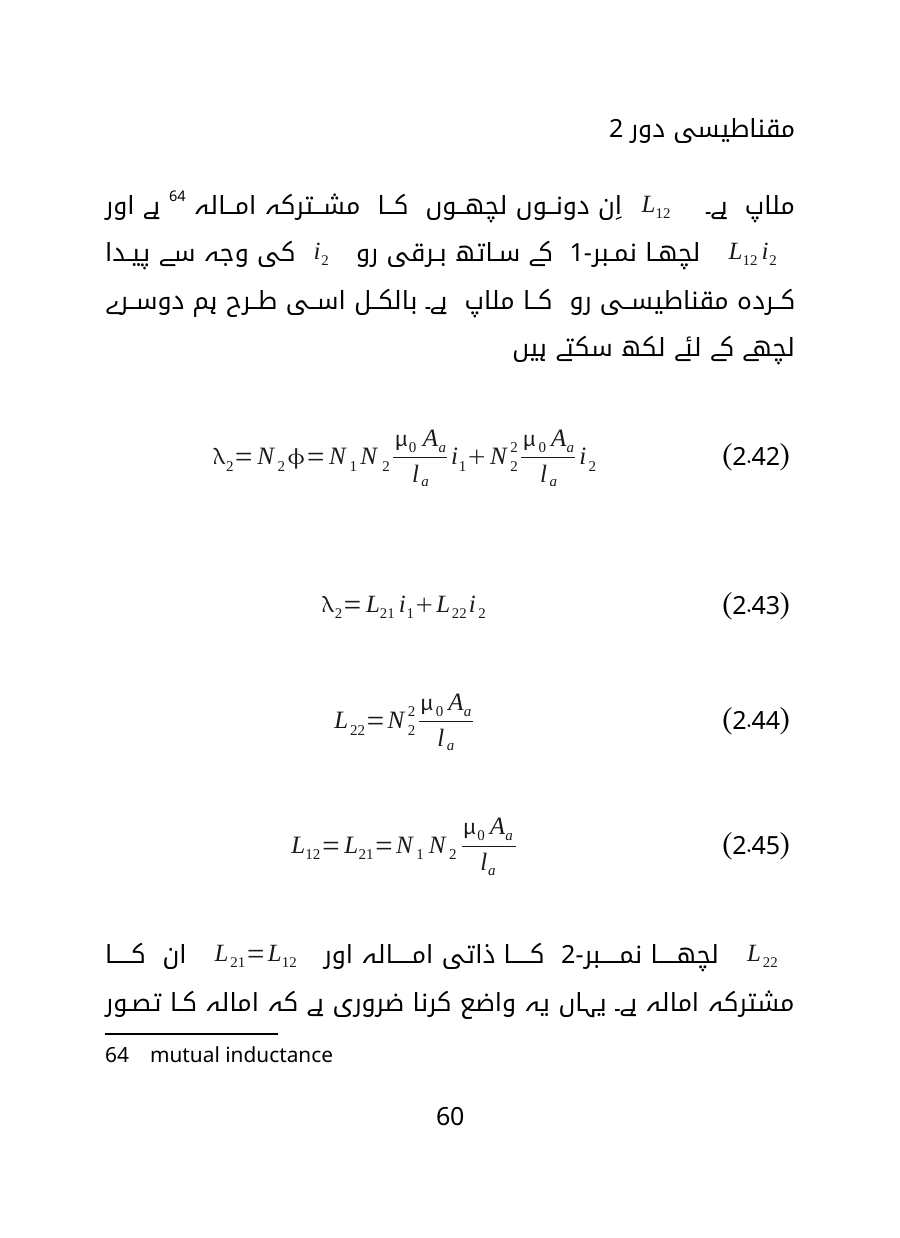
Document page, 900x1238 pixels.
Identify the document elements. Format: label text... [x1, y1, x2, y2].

table_header [105, 419, 694, 509]
table_header [105, 807, 692, 897]
table_header (2.43) [693, 577, 795, 648]
table_header [105, 683, 694, 773]
table_header [105, 577, 692, 648]
table_header (2.42) [694, 419, 795, 509]
text ہیں۔ یہاںپہلے لچھے کی ذاتی امالہ ہے اوراِس لچھے کی اپنے برقی روسے پیدا مقناطیسی رو کے ساتھ ملاپ ہے۔ اِن دونوں لچھوں کا مشترکہ امالہ ہے اور لچھا نمبر-1 کے ساتھ برقی رو کی وجہ سے پیدا کردہ مقناطیسی رو کا ملاپ ہے۔ بالکل اسی طرح ہم دوسرے لچھے کے لئے لکھ سکتے ہیں [105, 182, 795, 372]
text mutual inductance [105, 1040, 795, 1068]
table_header (2.44) [694, 683, 795, 773]
text لچھا نمبر-2 کا ذاتی امالہ اور ان کا مشترکہ امالہ ہے۔ یہاں یہ واضع کرنا ضروری ہے کہ امالہ کا تصور اس وقت کارآمد ہے جب ہم نفوذ پذیری کو مستقل مقدار سمجھ سکیں۔ [105, 931, 795, 1026]
table_header (2.45) [693, 807, 795, 897]
